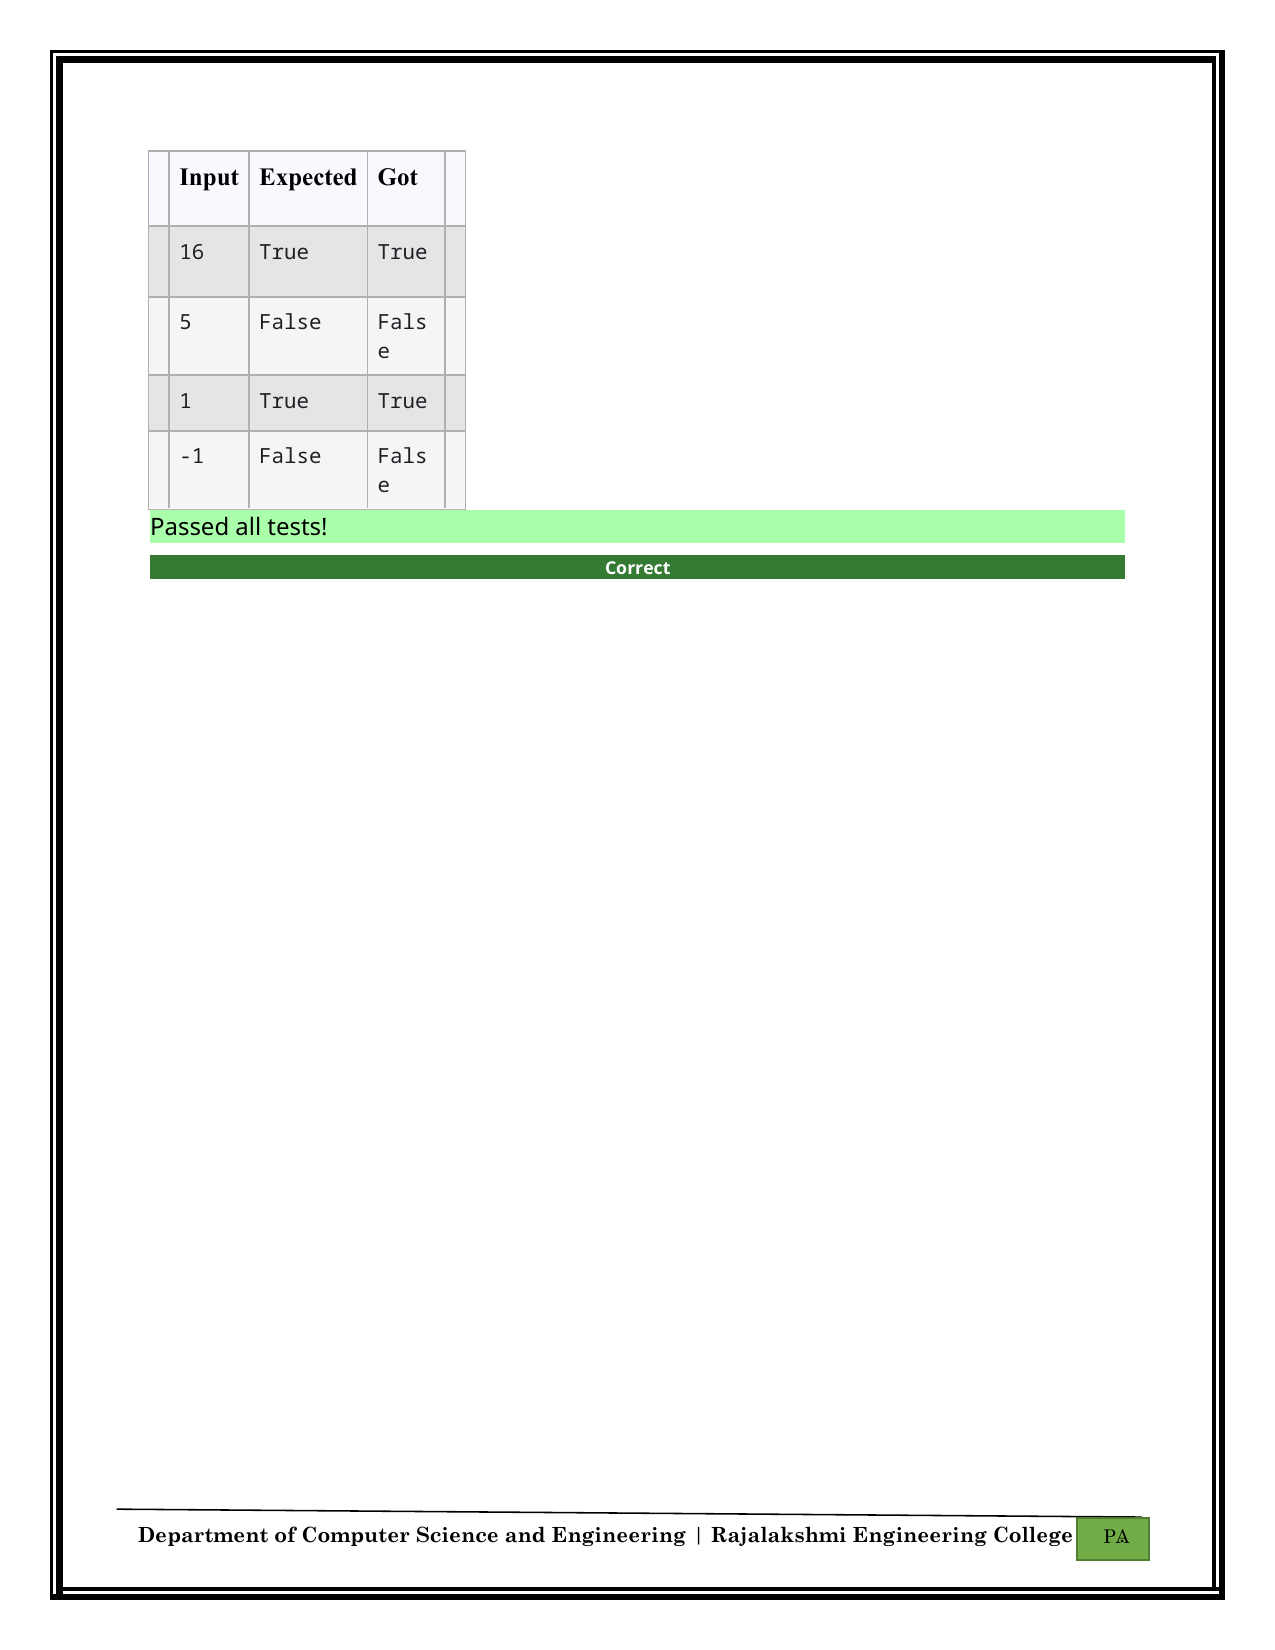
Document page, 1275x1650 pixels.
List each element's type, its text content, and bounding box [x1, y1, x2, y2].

table_cell 1 [170, 376, 248, 430]
table_cell [446, 432, 465, 508]
table_cell [149, 227, 168, 296]
text Correct [150, 555, 1125, 579]
table_header Input [170, 152, 248, 225]
table_header Expected [250, 152, 367, 225]
table_cell True [250, 376, 367, 430]
table_cell [446, 376, 465, 430]
table_cell -1 [170, 432, 248, 508]
table_cell True [368, 376, 444, 430]
table_cell [149, 376, 168, 430]
table_cell False [368, 298, 444, 374]
table_cell [446, 227, 465, 296]
table_cell False [250, 432, 367, 508]
text Passed all tests! [150, 510, 1125, 543]
table_cell False [250, 298, 367, 374]
table_cell 5 [170, 298, 248, 374]
table_cell 16 [170, 227, 248, 296]
table_header Got [368, 152, 444, 225]
table_cell True [368, 227, 444, 296]
table_header [446, 152, 465, 225]
table_cell [149, 432, 168, 508]
table_cell True [250, 227, 367, 296]
table_cell [446, 298, 465, 374]
table_cell False [368, 432, 444, 508]
table_cell [149, 298, 168, 374]
table_header [149, 152, 168, 225]
